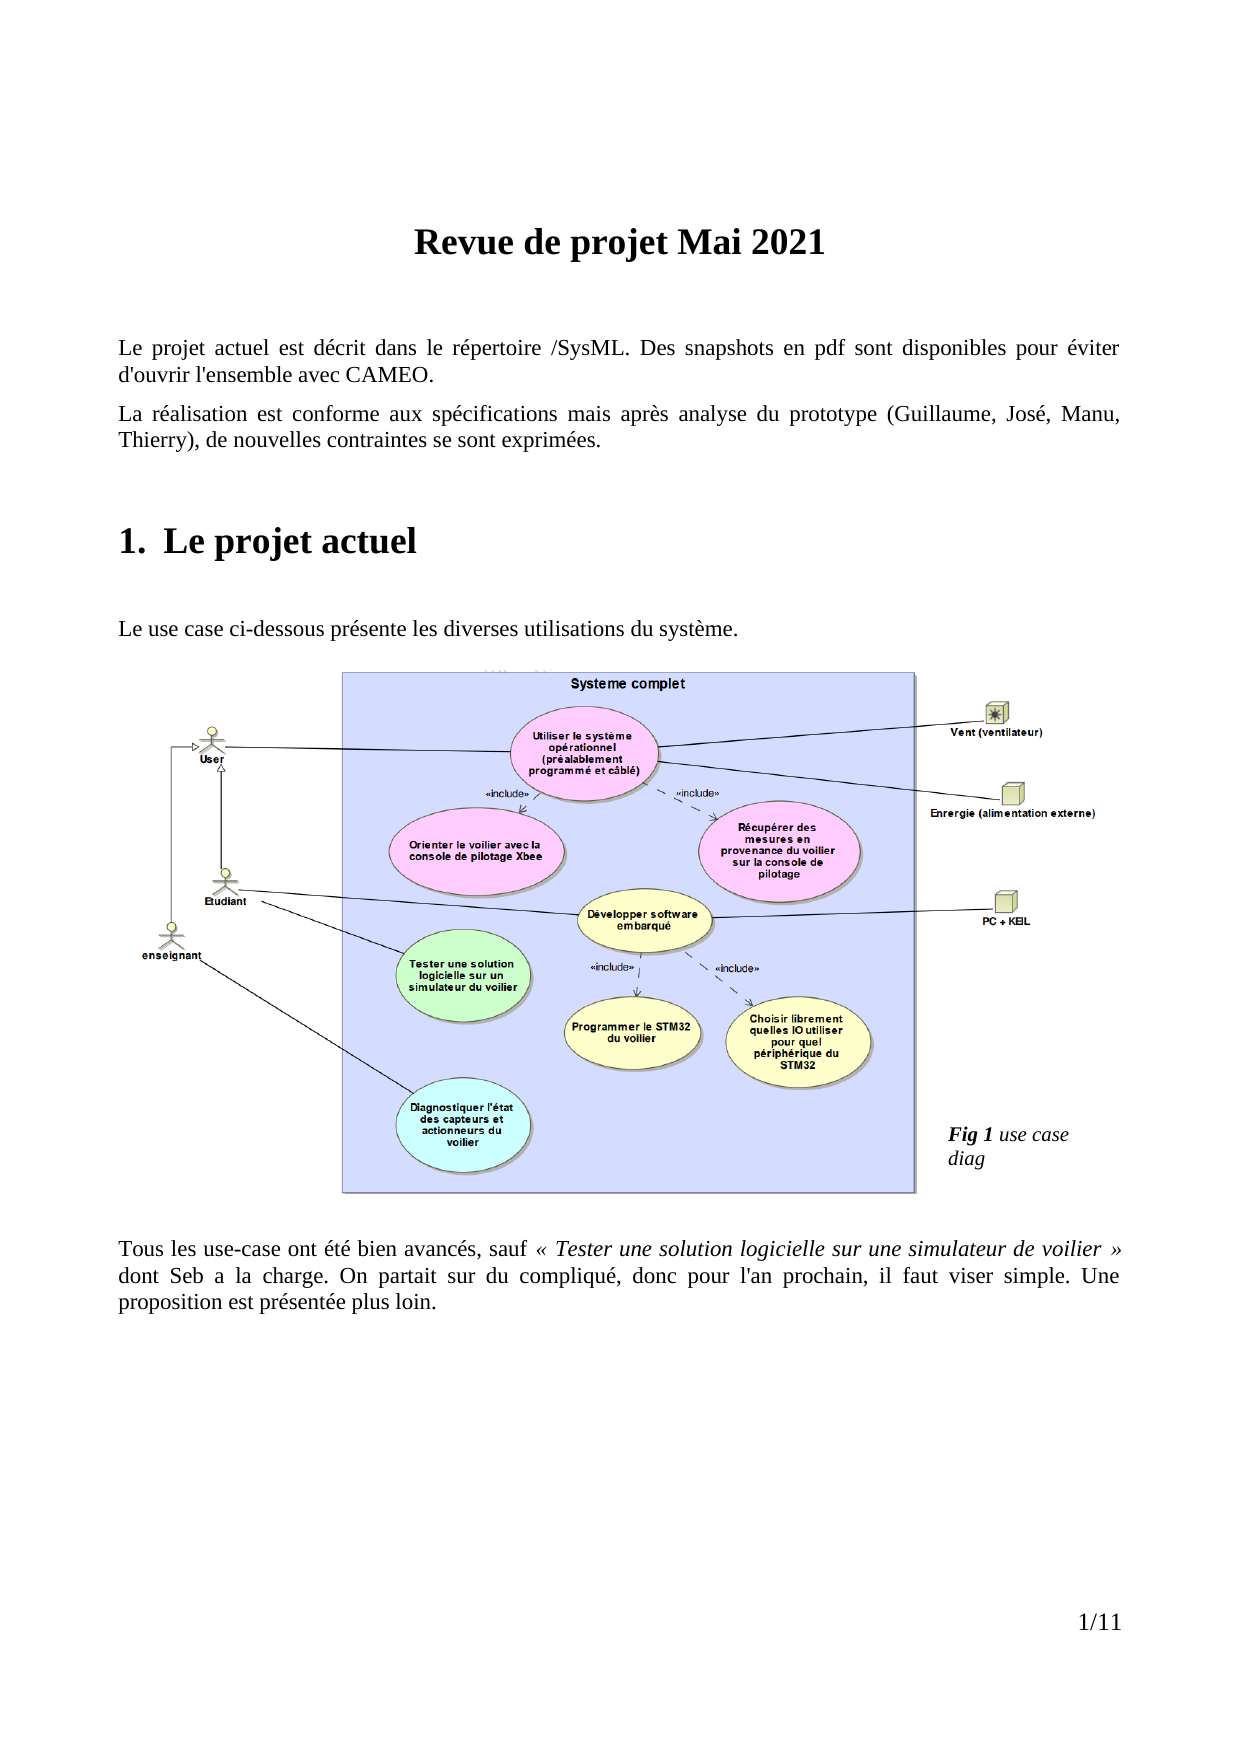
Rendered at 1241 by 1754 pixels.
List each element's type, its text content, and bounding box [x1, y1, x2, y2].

text Tous les use-case ont été bien avancés, sauf « Tester une solution logicielle sur une simulateur de voilier » dont Seb a la charge. On partait sur du compliqué, donc pour l'an prochain, il faut viser simple. Une proposition est présentée plus loin. [118, 1235, 1122, 1314]
text Revue de projet Mai 2021 [118, 219, 1122, 263]
subtitle Le projet actuel [118, 519, 1122, 562]
text La réalisation est conforme aux spécifications mais après analyse du prototype (Guillaume, José, Manu, Thierry), de nouvelles contraintes se sont exprimées. [118, 400, 1122, 452]
text Le use case ci-dessous présente les diverses utilisations du système. [118, 616, 1122, 642]
text Le projet actuel est décrit dans le répertoire /SysML. Des snapshots en pdf sont disponibles pour éviter d'ouvrir l'ensemble avec CAMEO. [118, 334, 1122, 387]
